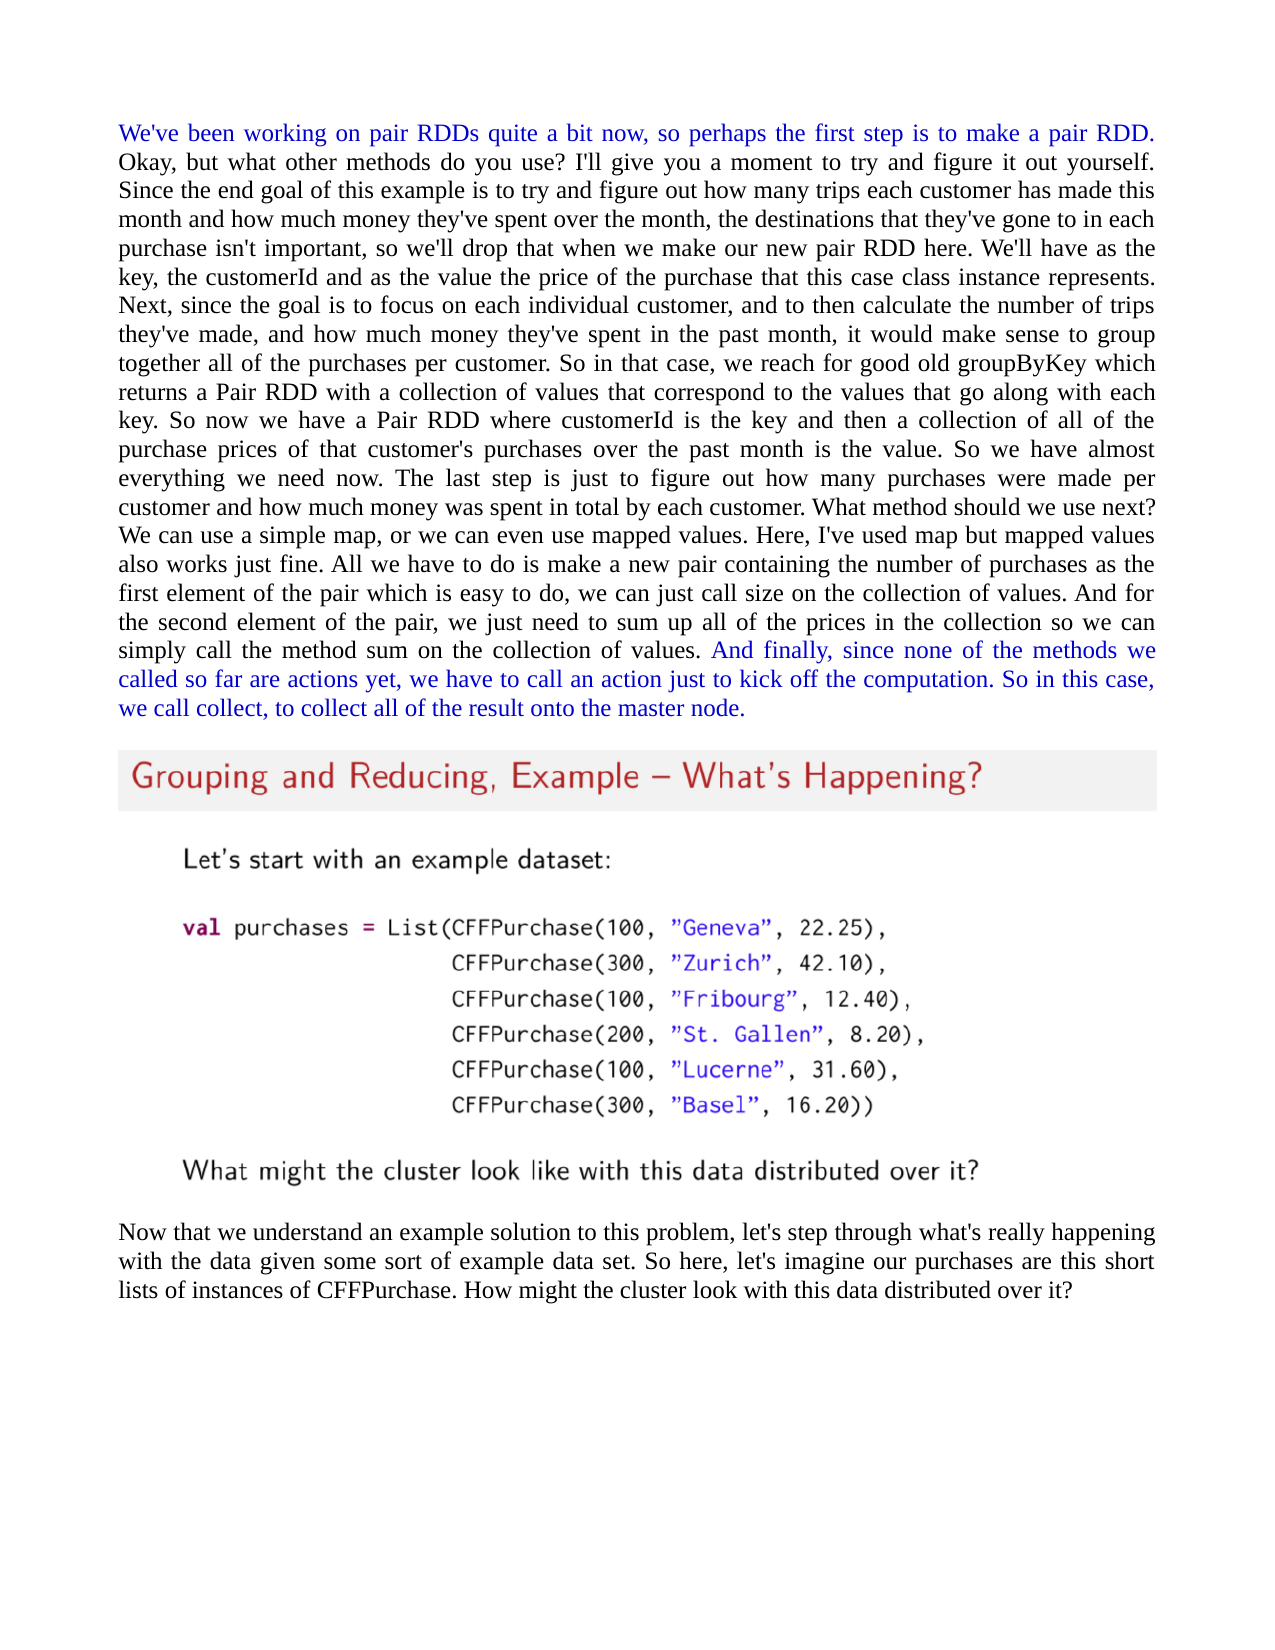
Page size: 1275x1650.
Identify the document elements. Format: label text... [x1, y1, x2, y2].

text We've been working on pair RDDs quite a bit now, so perhaps the first step is to make a pair RDD. Okay, but what other methods do you use? I'll give you a moment to try and figure it out yourself. Since the end goal of this example is to try and figure out how many trips each customer has made this month and how much money they've spent over the month, the destinations that they've gone to in each purchase isn't important, so we'll drop that when we make our new pair RDD here. We'll have as the key, the customerId and as the value the price of the purchase that this case class instance represents. Next, since the goal is to focus on each individual customer, and to then calculate the number of trips they've made, and how much money they've spent in the past month, it would make sense to group together all of the purchases per customer. So in that case, we reach for good old groupByKey which returns a Pair RDD with a collection of values that correspond to the values that go along with each key. So now we have a Pair RDD where customerId is the key and then a collection of all of the purchase prices of that customer's purchases over the past month is the value. So we have almost everything we need now. The last step is just to figure out how many purchases were made per customer and how much money was spent in total by each customer. What method should we use next? We can use a simple map, or we can even use mapped values. Here, I've used map but mapped values also works just fine. All we have to do is make a new pair containing the number of purchases as the first element of the pair which is easy to do, we can just call size on the collection of values. And for the second element of the pair, we just need to sum up all of the prices in the collection so we can simply call the method sum on the collection of values. And finally, since none of the methods we called so far are actions yet, we have to call an action just to kick off the computation. So in this case, we call collect, to collect all of the result onto the master node. [118, 118, 1157, 722]
text Now that we understand an example solution to this problem, let's step through what's really happening with the data given some sort of example data set. So here, let's imagine our purchases are this short lists of instances of CFFPurchase. How might the cluster look with this data distributed over it? [118, 1217, 1157, 1303]
picture [118, 750, 1157, 1189]
